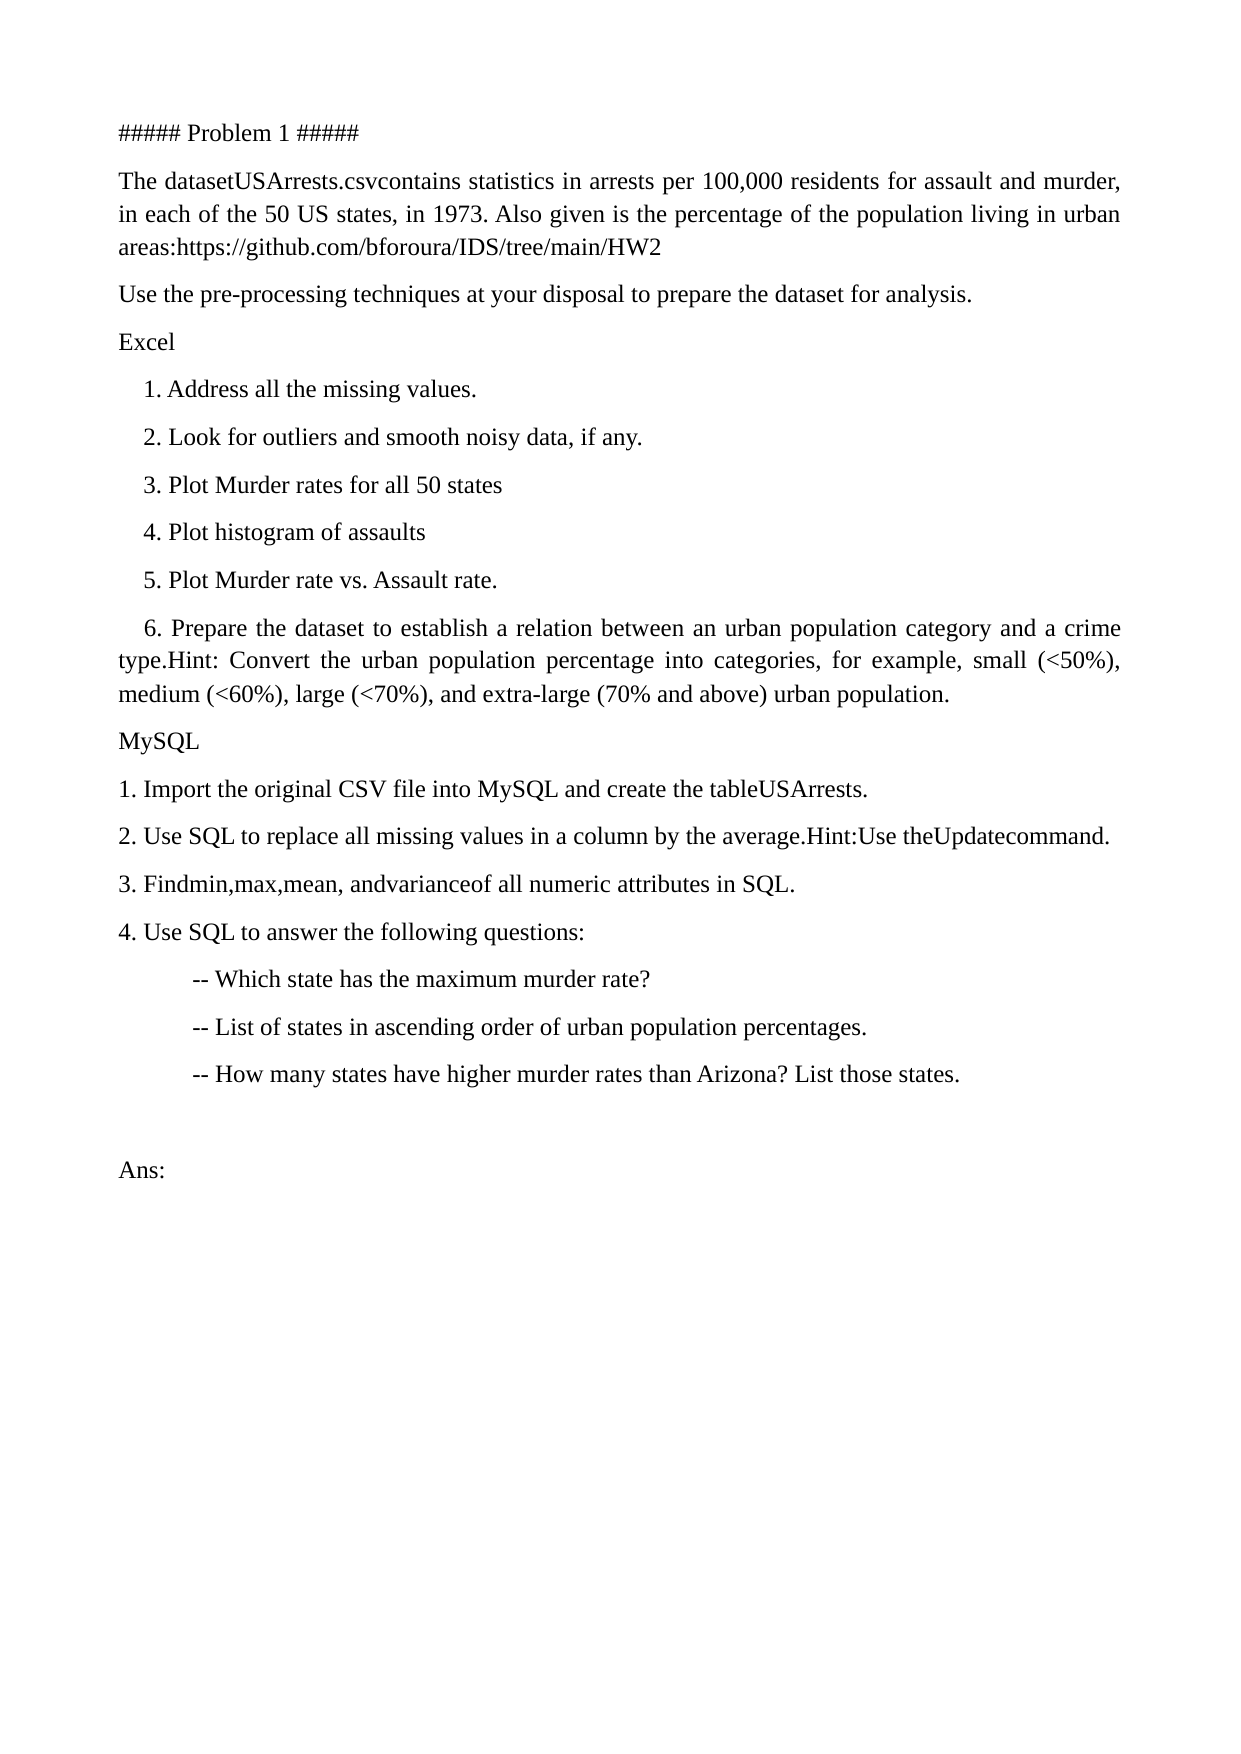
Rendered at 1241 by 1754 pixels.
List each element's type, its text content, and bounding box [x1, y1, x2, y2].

text 2. Look for outliers and smooth noisy data, if any. [118, 422, 1122, 451]
text Excel [118, 327, 1122, 356]
text MySQL [118, 726, 1122, 755]
text 4. Use SQL to answer the following questions: [118, 917, 1122, 945]
text 3. Plot Murder rates for all 50 states [118, 470, 1122, 498]
text 5. Plot Murder rate vs. Assault rate. [118, 565, 1122, 594]
text Use the pre-processing techniques at your disposal to prepare the dataset for analysis. [118, 279, 1122, 308]
text 1. Address all the missing values. [118, 374, 1122, 403]
text 3. Findmin,max,mean, andvarianceof all numeric attributes in SQL. [118, 869, 1122, 898]
text ##### Problem 1 ##### [118, 118, 1122, 147]
text The datasetUSArrests.csvcontains statistics in arrests per 100,000 residents for assault and murder, in each of the 50 US states, in 1973. Also given is the percentage of the population living in urban areas:https://github.com/bforoura/IDS/tree/main/HW2 [118, 166, 1122, 261]
text 4. Plot histogram of assaults [118, 517, 1122, 546]
text 6. Prepare the dataset to establish a relation between an urban population category and a crime type.Hint: Convert the urban population percentage into categories, for example, small (<50%), medium (<60%), large (<70%), and extra-large (70% and above) urban population. [118, 613, 1122, 707]
text -- List of states in ascending order of urban population percentages. [118, 1012, 1122, 1041]
text 1. Import the original CSV file into MySQL and create the tableUSArrests. [118, 774, 1122, 803]
text -- How many states have higher murder rates than Arizona? List those states. [118, 1059, 1122, 1088]
text 2. Use SQL to replace all missing values in a column by the average.Hint:Use theUpdatecommand. [118, 821, 1122, 850]
text Ans: [118, 1155, 1122, 1183]
text -- Which state has the maximum murder rate? [118, 964, 1122, 993]
